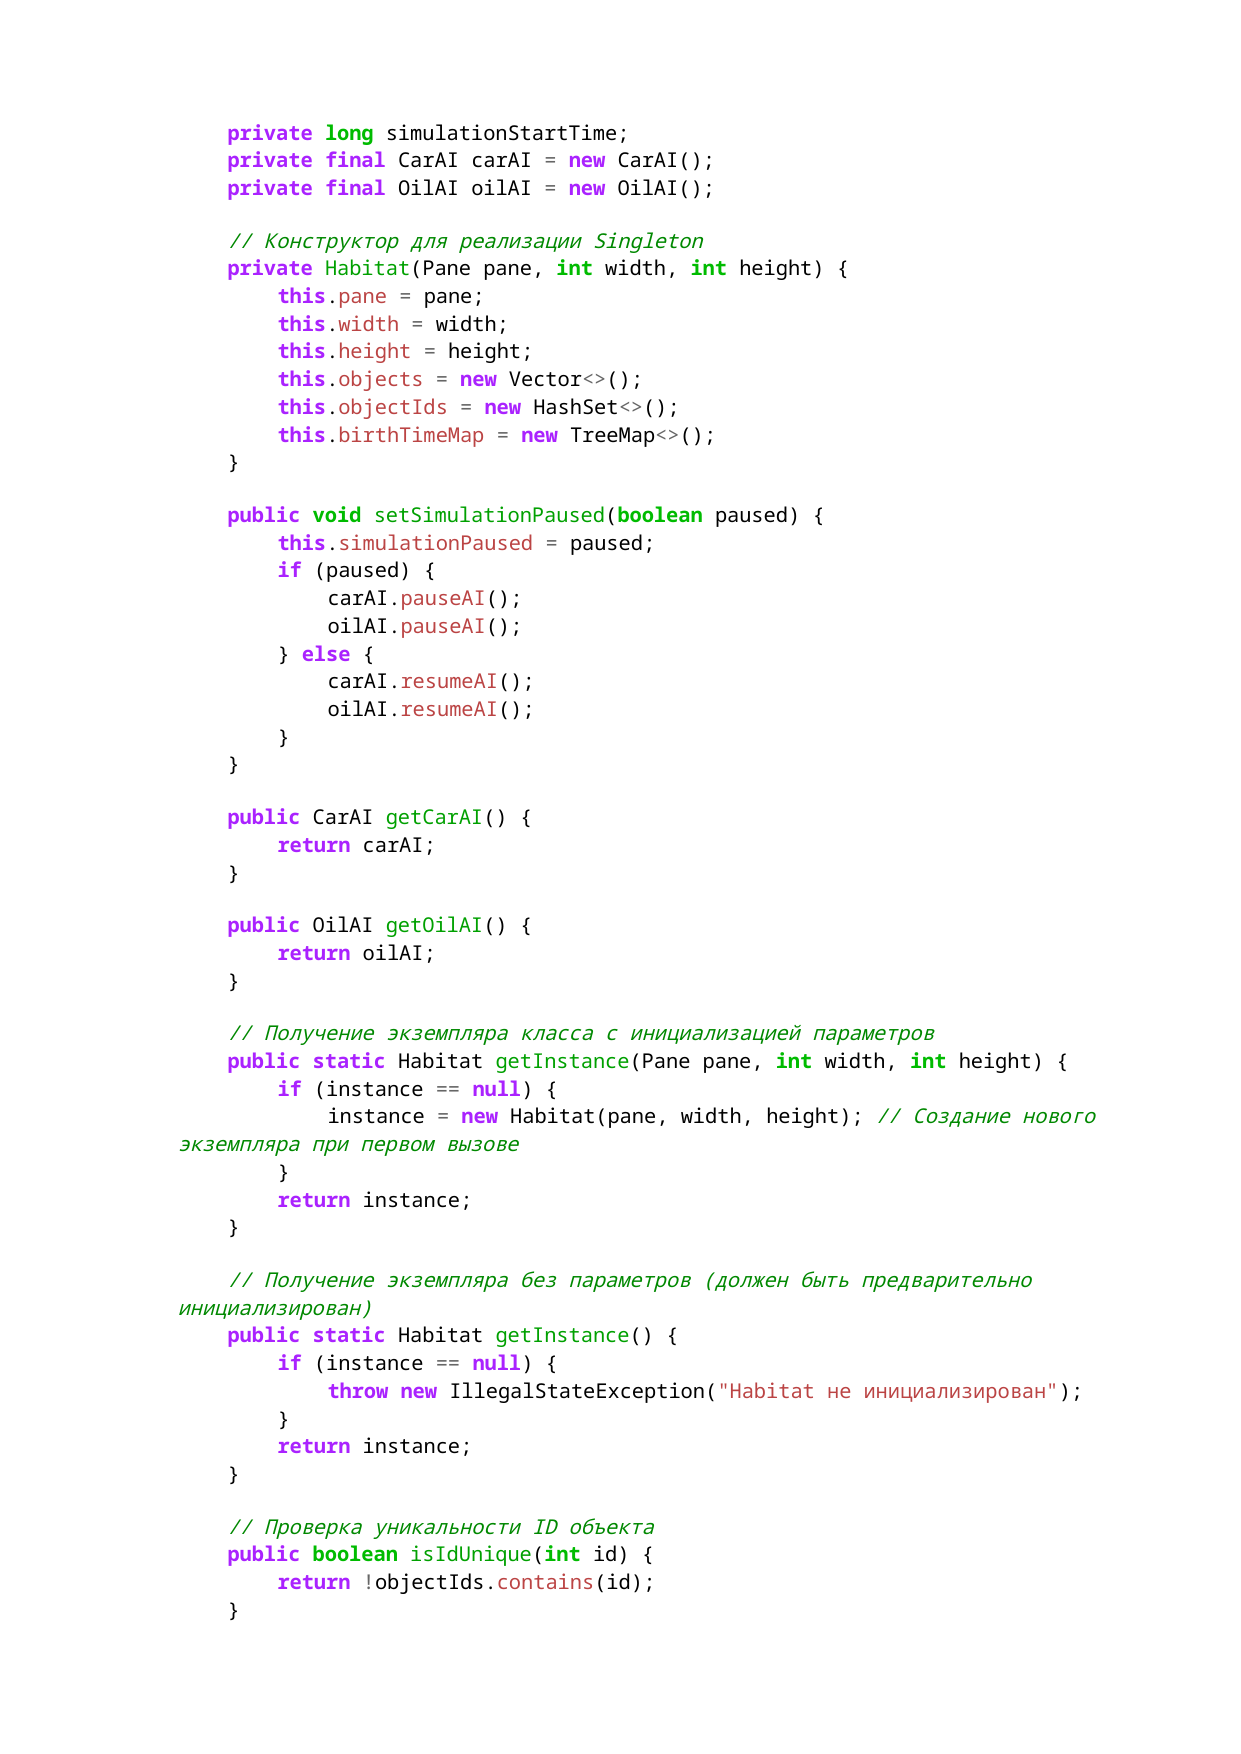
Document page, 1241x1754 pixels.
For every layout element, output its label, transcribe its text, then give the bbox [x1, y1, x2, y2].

text } [177, 750, 1152, 778]
text this.birthTimeMap = new TreeMap<>(); [177, 420, 1152, 448]
text return !objectIds.contains(id); [177, 1568, 1152, 1595]
text public void setSimulationPaused(boolean paused) { [177, 501, 1152, 528]
text // Получение экземпляра без параметров (должен быть предварительно инициализирован) [177, 1266, 1152, 1321]
text private Habitat(Pane pane, int width, int height) { [177, 254, 1152, 282]
text return instance; [177, 1432, 1152, 1459]
text instance = new Habitat(pane, width, height); // Создание нового экземпляра при первом вызове [177, 1102, 1152, 1157]
text // Получение экземпляра класса с инициализацией параметров [177, 1019, 1152, 1047]
text public boolean isIdUnique(int id) { [177, 1540, 1152, 1568]
text if (instance == null) { [177, 1349, 1152, 1376]
text } [177, 722, 1152, 750]
text this.objectIds = new HashSet<>(); [177, 392, 1152, 420]
text // Проверка уникальности ID объекта [177, 1512, 1152, 1540]
text public static Habitat getInstance(Pane pane, int width, int height) { [177, 1047, 1152, 1074]
text this.width = width; [177, 309, 1152, 337]
text } [177, 966, 1152, 994]
text private long simulationStartTime; [177, 118, 1152, 146]
text return carAI; [177, 830, 1152, 858]
text } [177, 448, 1152, 476]
text carAI.pauseAI(); [177, 584, 1152, 611]
text } [177, 1404, 1152, 1432]
text } [177, 1213, 1152, 1241]
text } [177, 1595, 1152, 1623]
text if (instance == null) { [177, 1074, 1152, 1102]
text // Конструктор для реализации Singleton [177, 226, 1152, 254]
text throw new IllegalStateException("Habitat не инициализирован"); [177, 1376, 1152, 1404]
text this.objects = new Vector<>(); [177, 365, 1152, 392]
text private final OilAI oilAI = new OilAI(); [177, 173, 1152, 201]
text } [177, 1459, 1152, 1487]
text this.simulationPaused = paused; [177, 528, 1152, 556]
text return instance; [177, 1185, 1152, 1213]
text public CarAI getCarAI() { [177, 803, 1152, 830]
text this.height = height; [177, 337, 1152, 365]
text carAI.resumeAI(); [177, 667, 1152, 694]
text public OilAI getOilAI() { [177, 911, 1152, 938]
text if (paused) { [177, 556, 1152, 584]
text } [177, 858, 1152, 886]
text return oilAI; [177, 938, 1152, 966]
text } [177, 1157, 1152, 1185]
text oilAI.resumeAI(); [177, 694, 1152, 722]
text this.pane = pane; [177, 282, 1152, 309]
text oilAI.pauseAI(); [177, 611, 1152, 639]
text private final CarAI carAI = new CarAI(); [177, 146, 1152, 173]
text } else { [177, 639, 1152, 667]
text public static Habitat getInstance() { [177, 1321, 1152, 1349]
